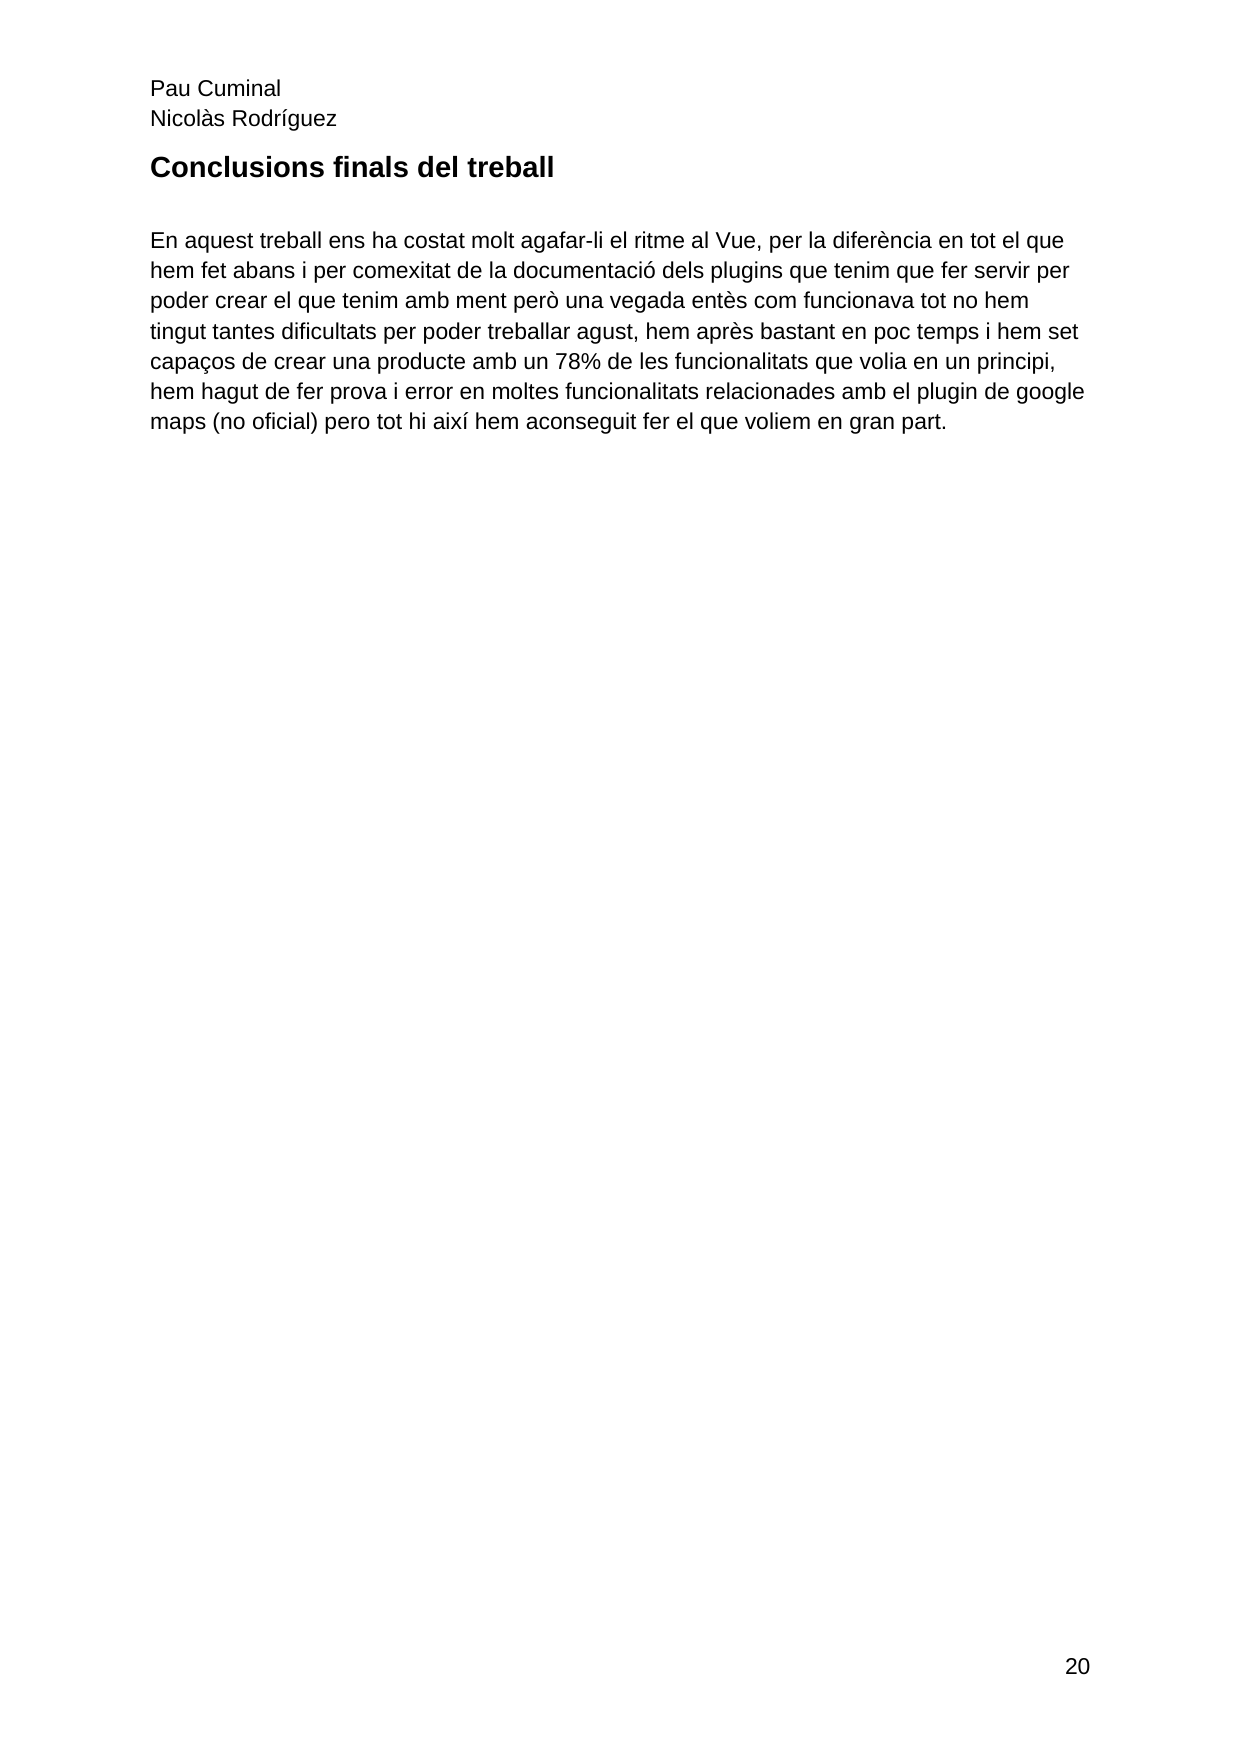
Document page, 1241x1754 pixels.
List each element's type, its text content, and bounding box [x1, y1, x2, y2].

text Conclusions finals del treball [150, 150, 1090, 183]
text En aquest treball ens ha costat molt agafar-li el ritme al Vue, per la diferència en tot el que hem fet abans i per comexitat de la documentació dels plugins que tenim que fer servir per poder crear el que tenim amb ment però una vegada entès com funcionava tot no hem tingut tantes dificultats per poder treballar agust, hem après bastant en poc temps i hem set capaços de crear una producte amb un 78% de les funcionalitats que volia en un principi, hem hagut de fer prova i error en moltes funcionalitats relacionades amb el plugin de google maps (no oficial) pero tot hi així hem aconseguit fer el que voliem en gran part. [150, 227, 1090, 435]
